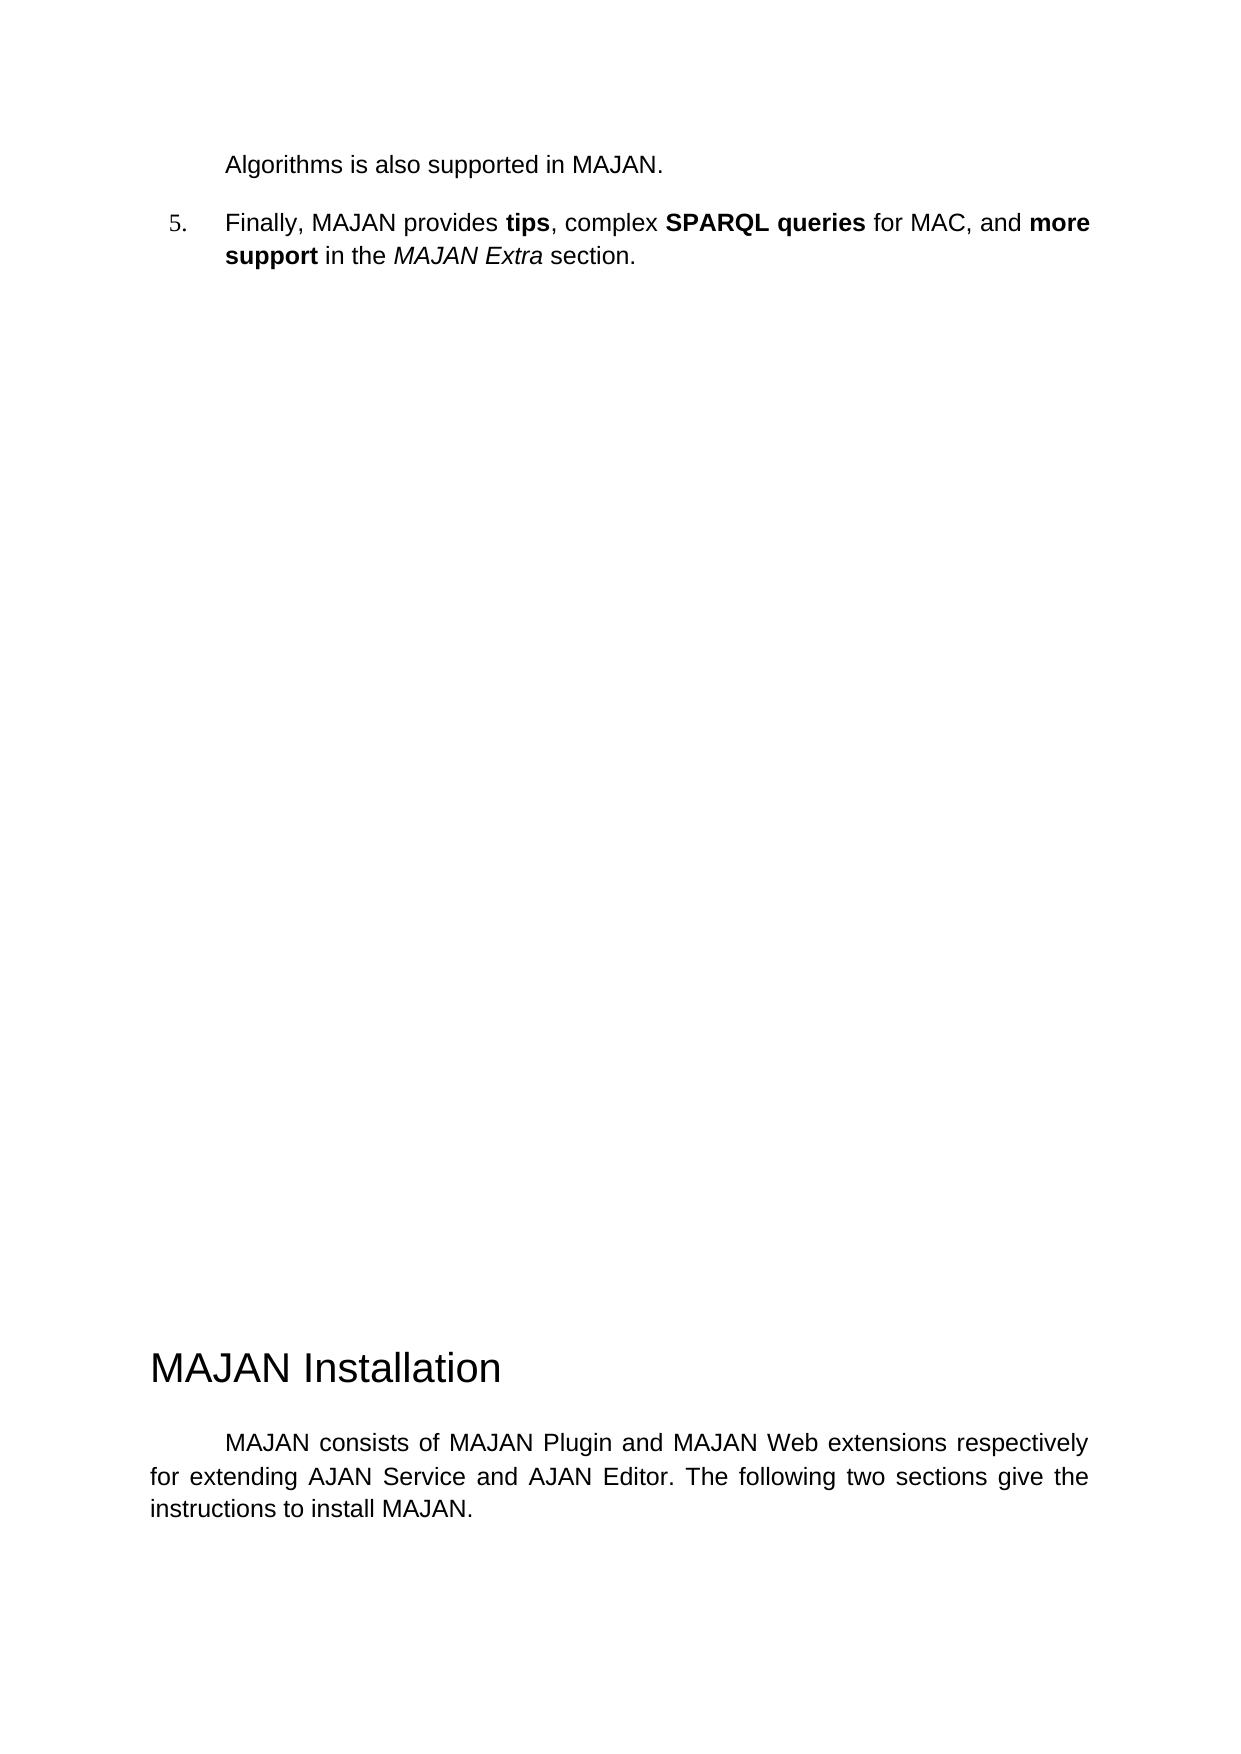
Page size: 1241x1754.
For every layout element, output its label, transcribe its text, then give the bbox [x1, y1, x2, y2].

list Finally, MAJAN provides tips, complex SPARQL queries for MAC, and more support in the MAJAN Extra section. [187, 208, 1090, 270]
list Algorithms is also supported in MAJAN. [187, 150, 1090, 179]
text MAJAN consists of MAJAN Plugin and MAJAN Web extensions respectively for extending AJAN Service and AJAN Editor. The following two sections give the instructions to install MAJAN. [150, 1428, 1090, 1523]
subtitle MAJAN Installation [150, 1343, 1090, 1391]
